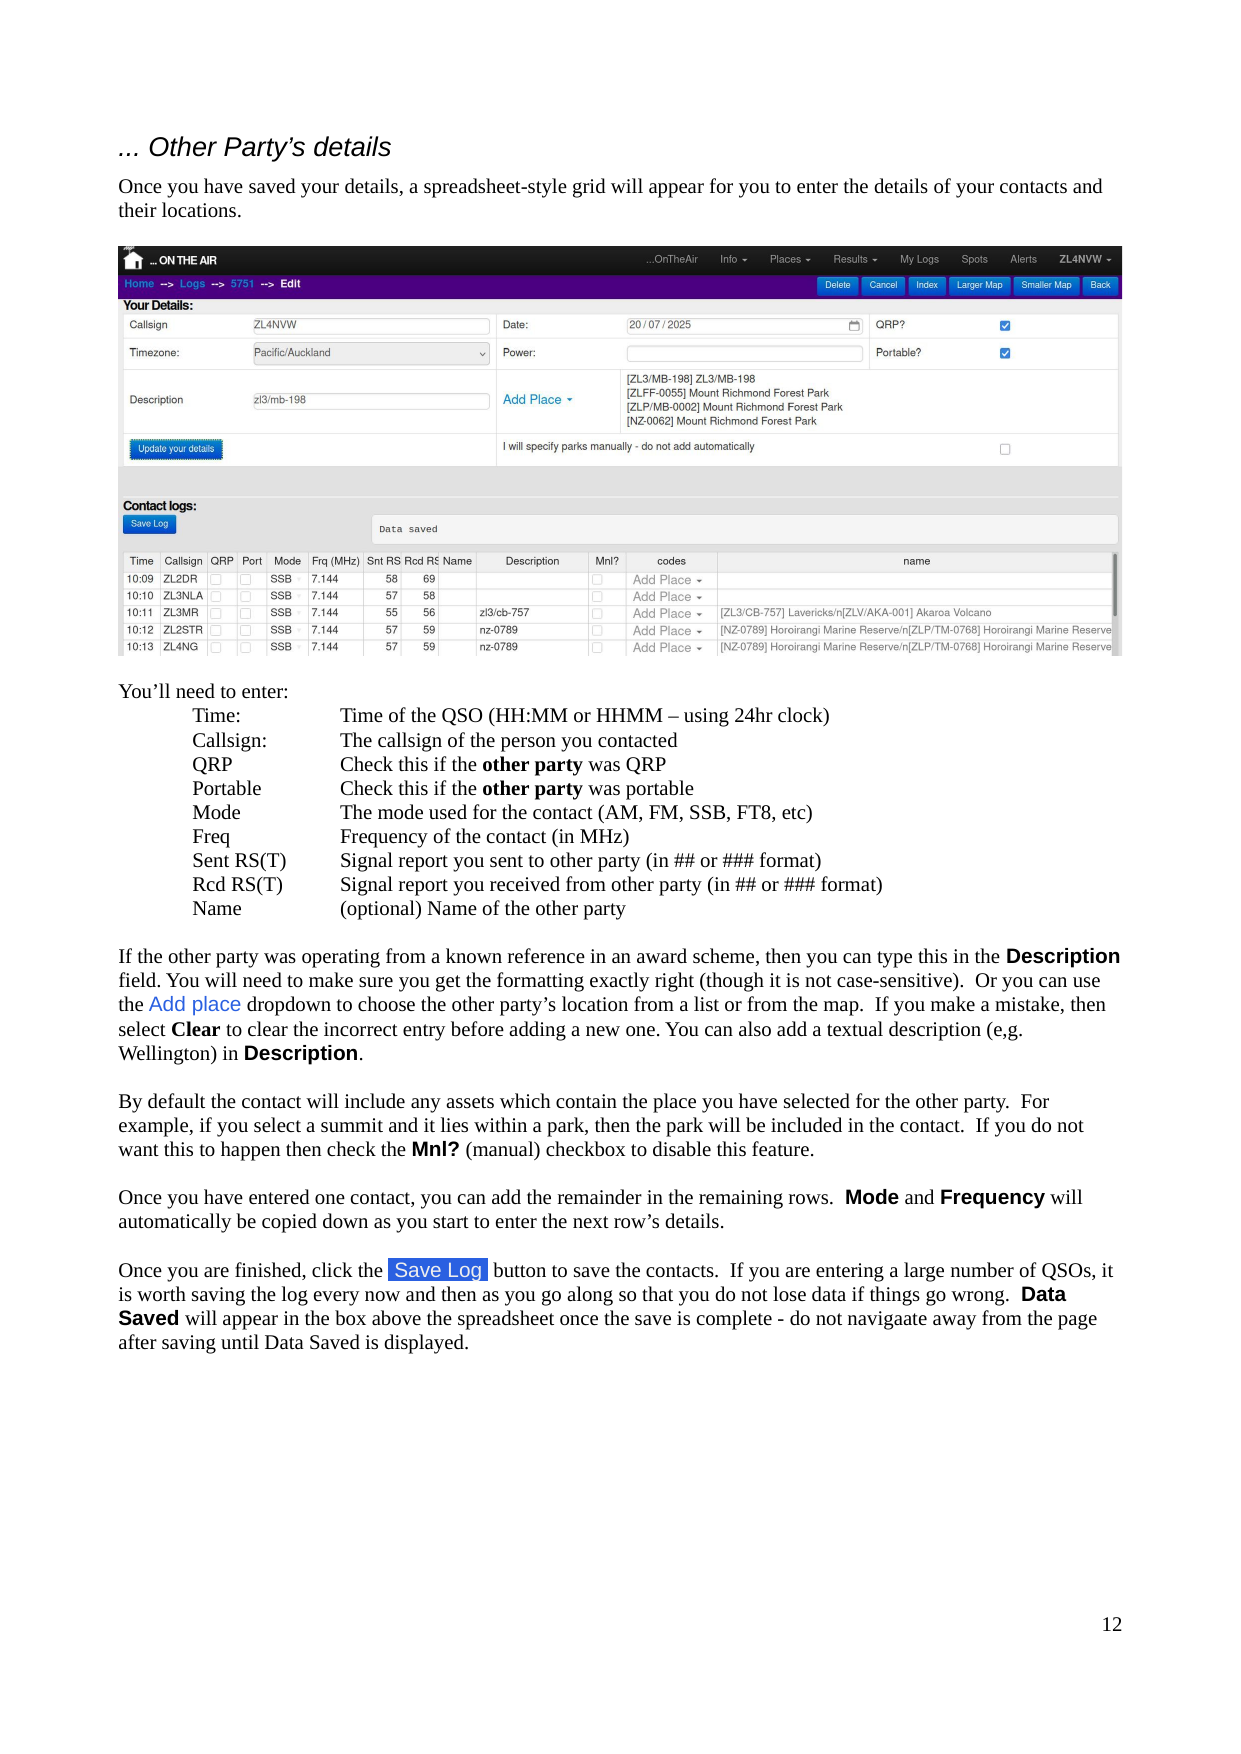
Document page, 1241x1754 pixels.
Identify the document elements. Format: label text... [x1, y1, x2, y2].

text Callsign: The callsign of the person you contacted [118, 727, 1122, 752]
text Time: Time of the QSO (HH:MM or HHMM – using 24hr clock) [118, 703, 1122, 727]
text By default the contact will include any assets which contain the place you have selected for the other party. For example, if you select a summit and it lies within a park, then the park will be included in the contact. If you do not want this to happen then check the Mnl? (manual) checkbox to disable this feature. [118, 1089, 1122, 1161]
text Once you have saved your details, a spreadsheet-style grid will appear for you to enter the details of your contacts and their locations. [118, 174, 1122, 222]
text Name (optional) Name of the other party [118, 896, 1122, 920]
text Once you are finished, click the Save Log button to save the contacts. If you are entering a large number of QSOs, it is worth saving the log every now and then as you go along so that you do not lose data if things go wrong. Data Saved will appear in the box above the spreadsheet once the save is complete - do not navigaate away from the page after saving until Data Saved is displayed. [118, 1257, 1122, 1354]
text Mode The mode used for the contact (AM, FM, SSB, FT8, etc) [118, 800, 1122, 824]
text Freq Frequency of the contact (in MHz) [118, 824, 1122, 848]
text Portable Check this if the other party was portable [118, 776, 1122, 800]
picture [118, 246, 1123, 656]
text If the other party was operating from a known reference in an award scheme, then you can type this in the Description field. You will need to make sure you get the formatting exactly right (though it is not case-sensitive). Or you can use the Add place dropdown to choose the other party’s location from a list or from the map. If you make a mistake, then select Clear to clear the incorrect entry before adding a new one. You can also add a textual description (e,g. Wellington) in Description. [118, 944, 1122, 1065]
subtitle ... Other Party’s details [118, 131, 1122, 162]
text Rcd RS(T) Signal report you received from other party (in ## or ### format) [118, 872, 1122, 896]
text Sent RS(T) Signal report you sent to other party (in ## or ### format) [118, 848, 1122, 872]
text Once you have entered one contact, you can add the remainder in the remaining rows. Mode and Frequency will automatically be copied down as you start to enter the next row’s details. [118, 1185, 1122, 1233]
text QRP Check this if the other party was QRP [118, 752, 1122, 776]
text You’ll need to enter: [118, 679, 1122, 703]
